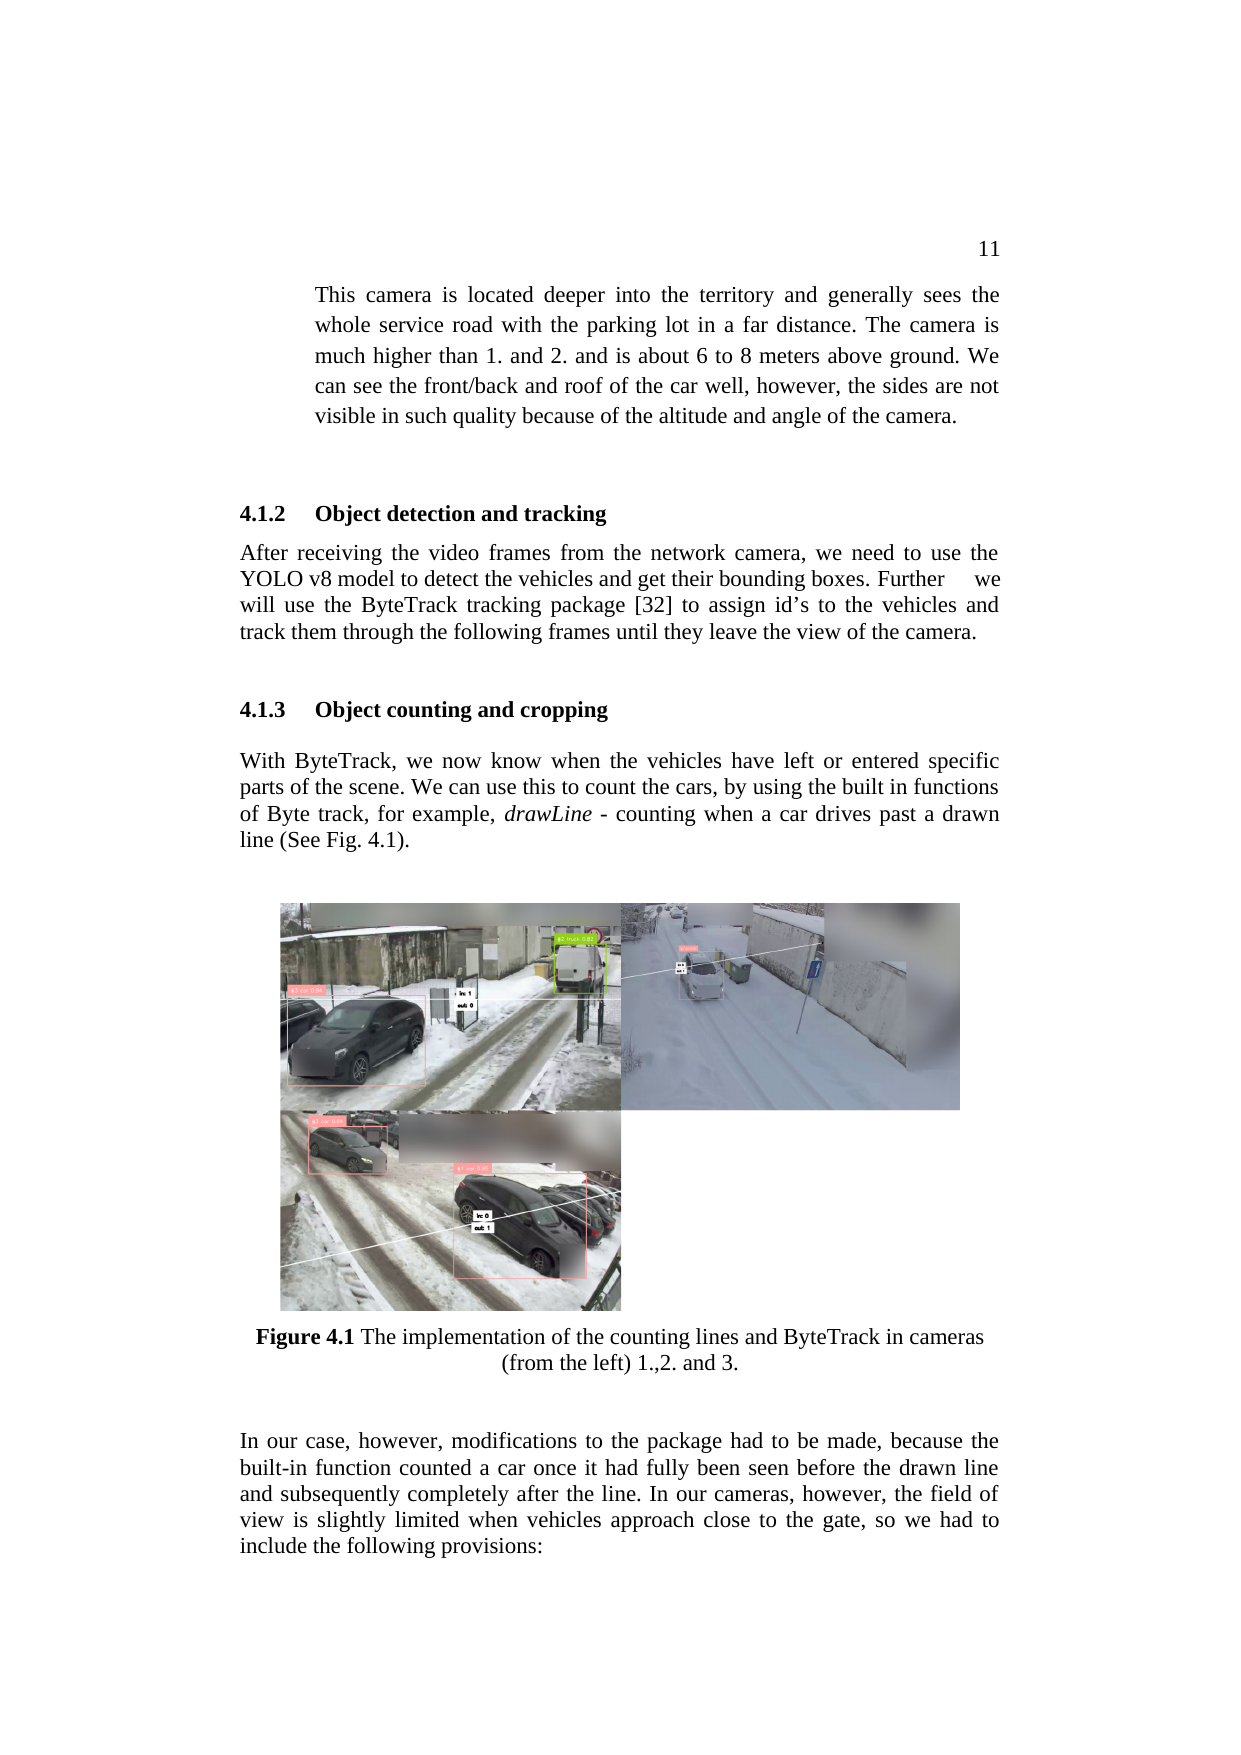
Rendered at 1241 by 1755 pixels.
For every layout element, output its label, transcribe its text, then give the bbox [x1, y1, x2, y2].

text Figure 4.1 The implementation of the counting lines and ByteTrack in cameras (from the left) 1.,2. and 3. [239, 1323, 1001, 1376]
subtitle Object counting and cropping [239, 696, 1001, 722]
subtitle Object detection and tracking [239, 500, 1001, 526]
text After receiving the video frames from the network camera, we need to use the YOLO v8 model to detect the vehicles and get their bounding boxes. Further we will use the ByteTrack tracking package [32] to assign id’s to the vehicles and track them through the following frames until they leave the view of the camera. [239, 539, 1001, 644]
text In our case, however, modifications to the package had to be made, because the built-in function counted a car once it had fully been seen before the drawn line and subsequently completely after the line. In our cameras, however, the field of view is slightly limited when vehicles approach close to the gate, so we had to include the following provisions: [239, 1427, 1001, 1559]
text With ByteTrack, we now know when the vehicles have left or entered specific parts of the scene. We can use this to count the cars, by using the built in functions of Byte track, for example, drawLine - counting when a car drives past a drawn line (See Fig. 4.1). [239, 747, 1001, 852]
list This camera is located deeper into the territory and generally sees the whole service road with the parking lot in a far distance. The camera is much higher than 1. and 2. and is about 6 to 8 meters above ground. We can see the front/back and roof of the car well, however, the sides are not visible in such quality because of the altitude and angle of the camera. [314, 281, 1001, 428]
